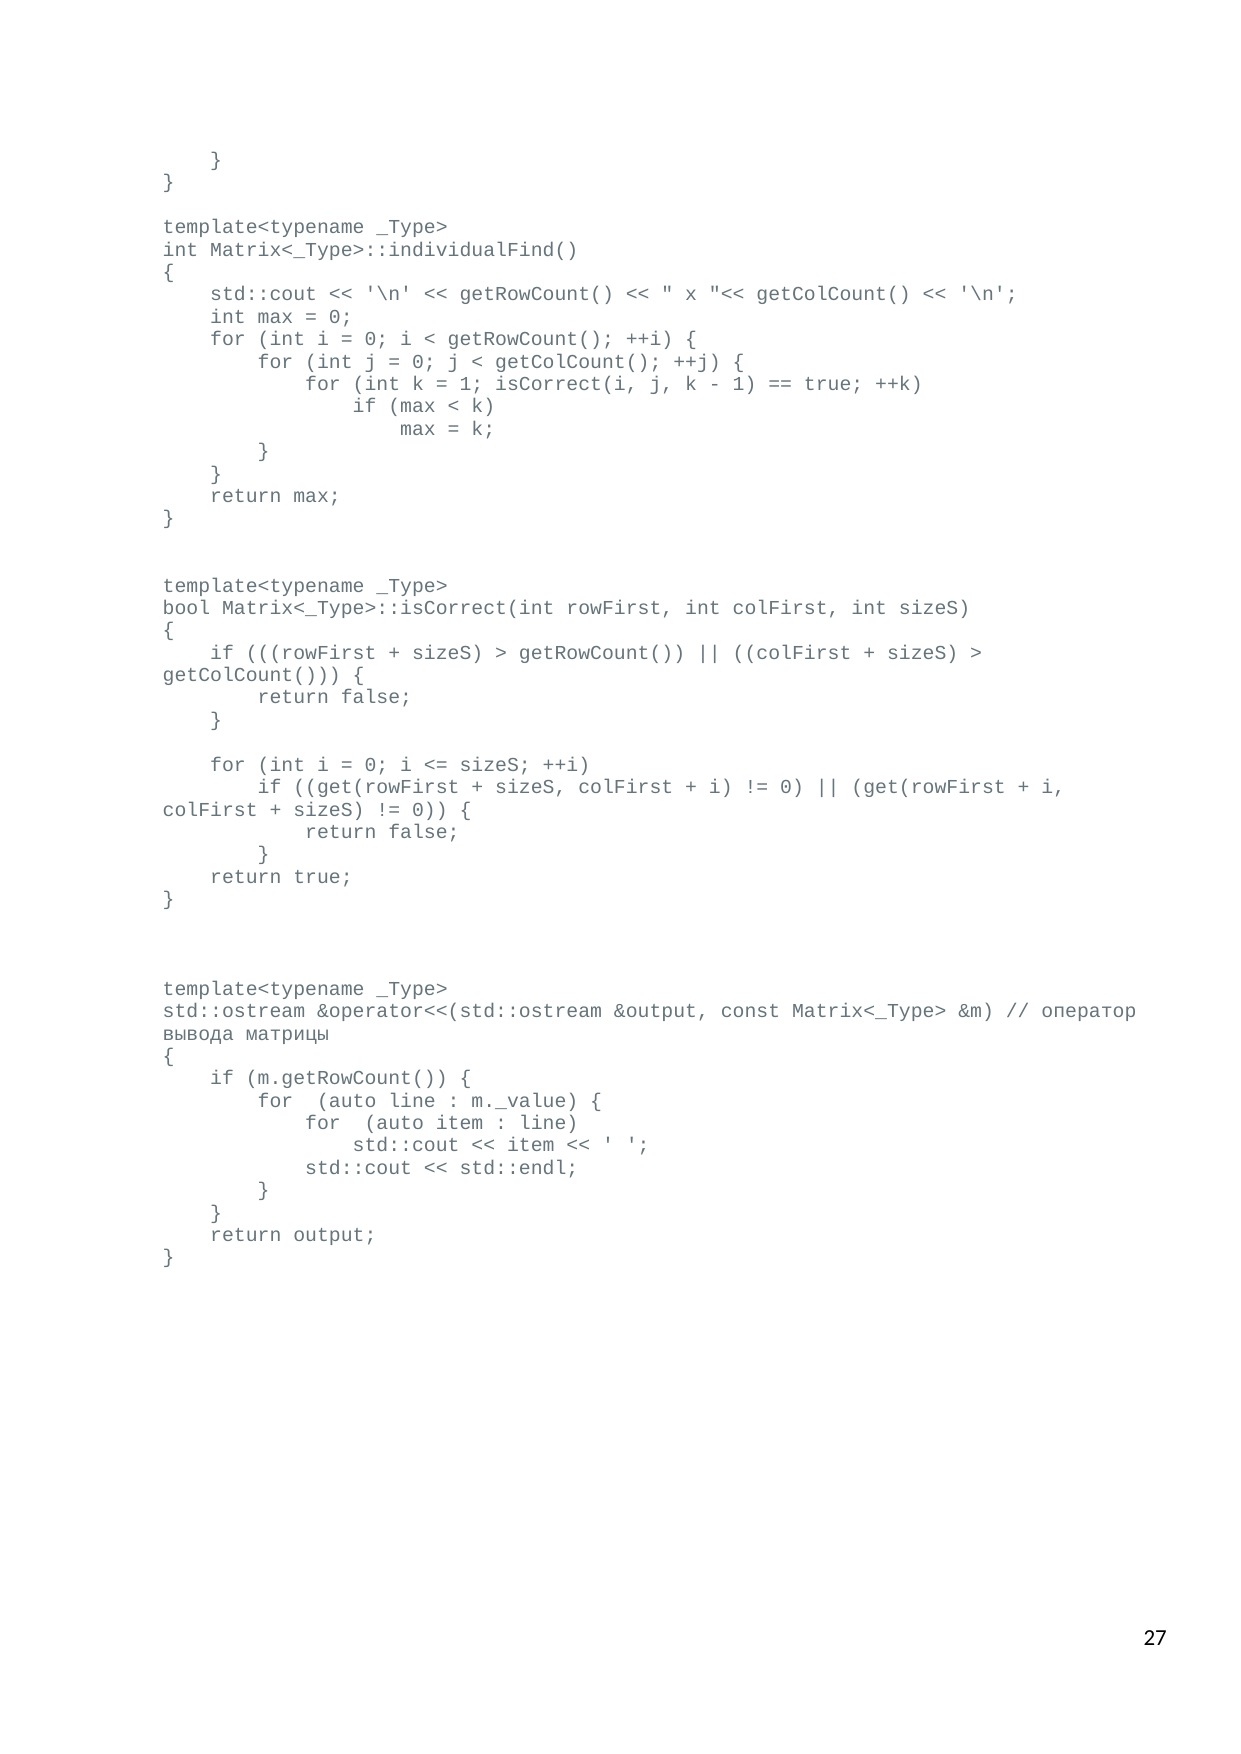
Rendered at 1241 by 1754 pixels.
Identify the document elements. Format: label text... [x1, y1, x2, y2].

text return true; [162, 867, 1166, 889]
text if (((rowFirst + sizeS) > getRowCount()) || ((colFirst + sizeS) > getColCount())) { [162, 643, 1166, 687]
text std::cout << '\n' << getRowCount() << " x "<< getColCount() << '\n'; [162, 284, 1166, 307]
text } [162, 844, 1166, 867]
text { [162, 1046, 1166, 1068]
text std::ostream &operator<<(std::ostream &output, const Matrix<_Type> &m) // оператор вывода матрицы [162, 1001, 1166, 1046]
text } [162, 172, 1166, 195]
text template<typename _Type> [162, 217, 1166, 239]
text { [162, 262, 1166, 284]
text for (int i = 0; i <= sizeS; ++i) [162, 755, 1166, 777]
text } [162, 1180, 1166, 1203]
text max = k; [162, 419, 1166, 441]
text return false; [162, 822, 1166, 844]
text } [162, 441, 1166, 463]
text } [162, 508, 1166, 531]
text } [162, 1247, 1166, 1270]
text for (int j = 0; j < getColCount(); ++j) { [162, 352, 1166, 374]
text template<typename _Type> [162, 979, 1166, 1001]
text } [162, 889, 1166, 911]
text } [162, 463, 1166, 486]
text for (int i = 0; i < getRowCount(); ++i) { [162, 329, 1166, 352]
text for (auto line : m._value) { [162, 1091, 1166, 1113]
text if ((get(rowFirst + sizeS, colFirst + i) != 0) || (get(rowFirst + i, colFirst + sizeS) != 0)) { [162, 777, 1166, 822]
text } [162, 710, 1166, 732]
text bool Matrix<_Type>::isCorrect(int rowFirst, int colFirst, int sizeS) [162, 598, 1166, 620]
text for (auto item : line) [162, 1113, 1166, 1135]
text std::cout << item << ' '; [162, 1135, 1166, 1158]
text if (m.getRowCount()) { [162, 1068, 1166, 1091]
text std::cout << std::endl; [162, 1158, 1166, 1180]
text return output; [162, 1225, 1166, 1247]
text if (max < k) [162, 396, 1166, 419]
text { [162, 620, 1166, 643]
text int max = 0; [162, 307, 1166, 329]
text return max; [162, 486, 1166, 508]
text for (int k = 1; isCorrect(i, j, k - 1) == true; ++k) [162, 374, 1166, 396]
text int Matrix<_Type>::individualFind() [162, 239, 1166, 262]
text } [162, 1203, 1166, 1225]
text return false; [162, 687, 1166, 710]
text template<typename _Type> [162, 576, 1166, 598]
text } [162, 150, 1166, 172]
